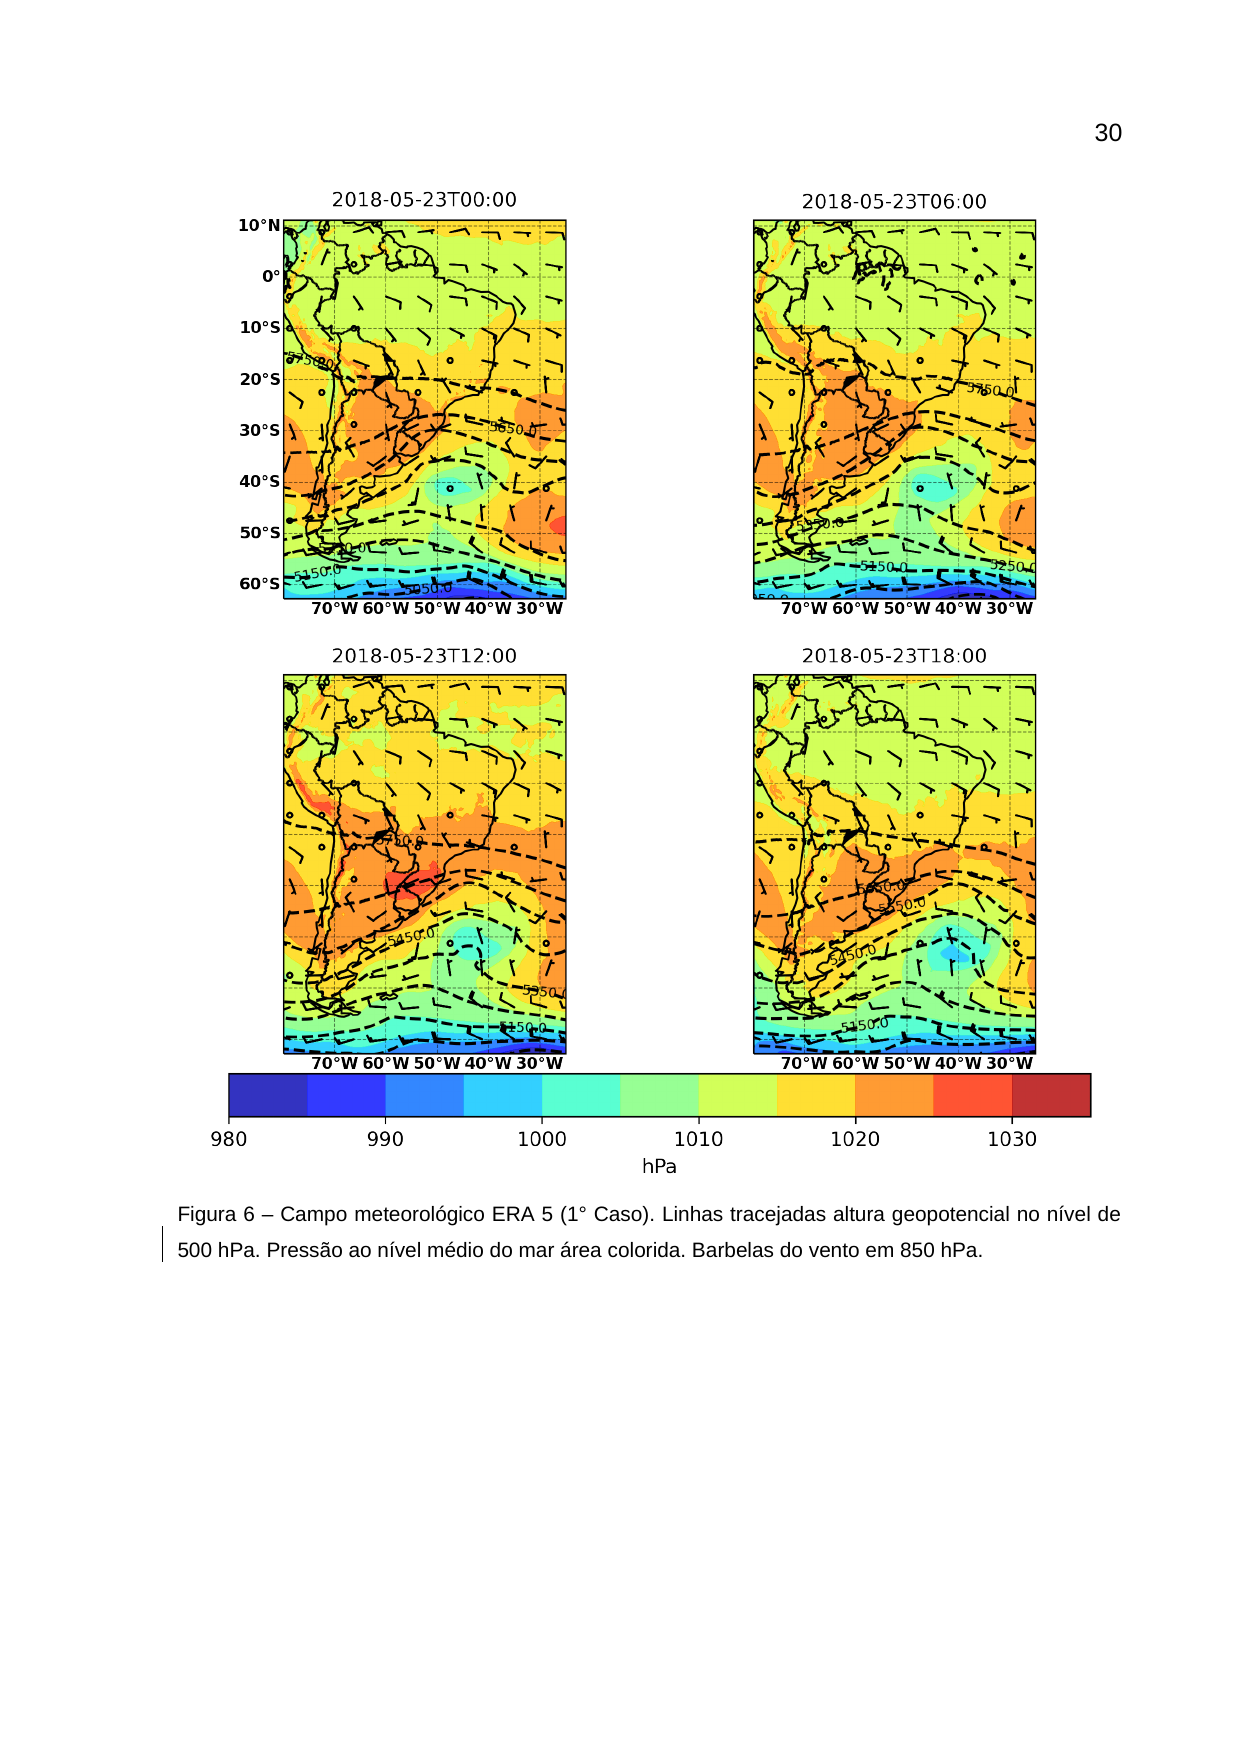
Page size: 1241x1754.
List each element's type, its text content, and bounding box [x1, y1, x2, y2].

picture [196, 177, 1104, 1191]
text Figura 6 – Campo meteorológico ERA 5 (1° Caso). Linhas tracejadas altura geopotencial no nível de 500 hPa. Pressão ao nível médio do mar área colorida. Barbelas do vento em 850 hPa. [177, 177, 1122, 1262]
